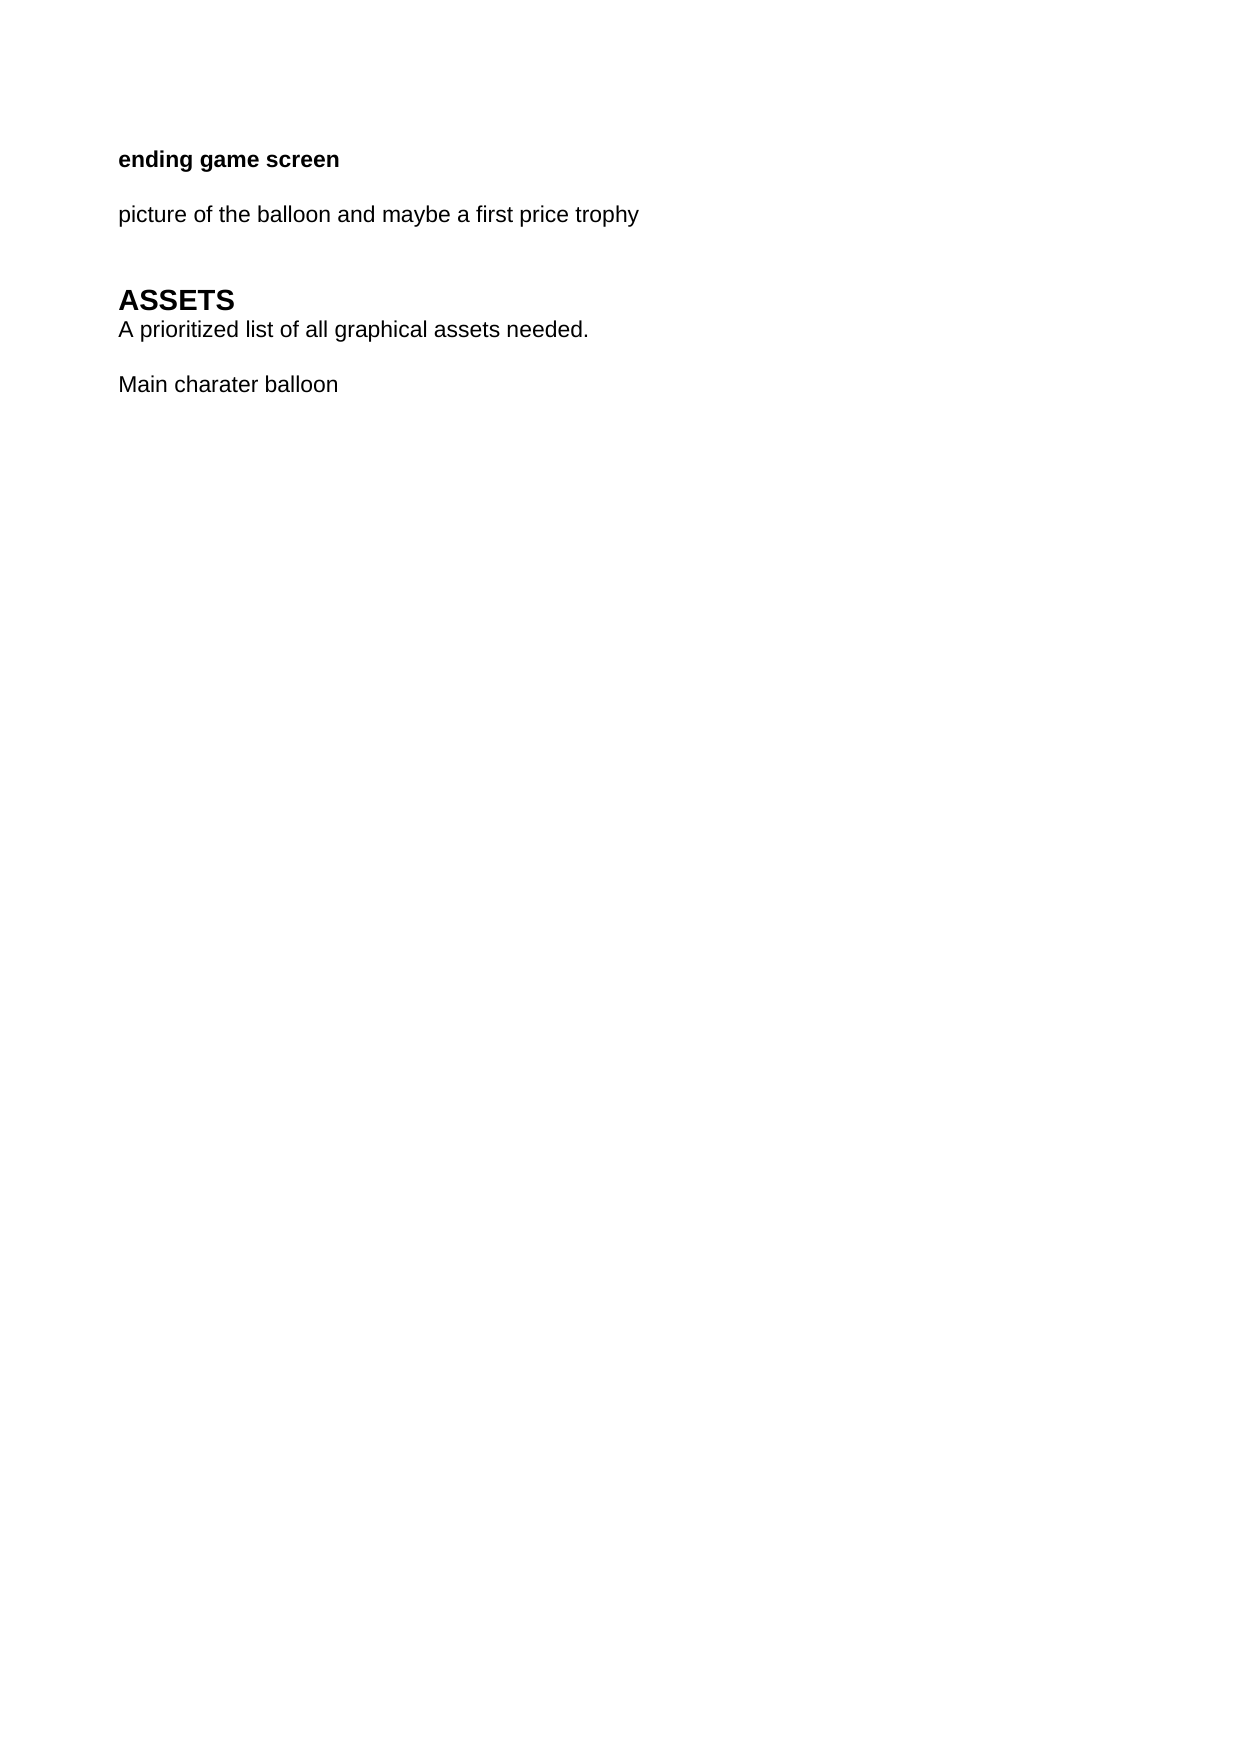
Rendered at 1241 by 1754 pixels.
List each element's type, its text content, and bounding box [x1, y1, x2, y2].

text picture of the balloon and maybe a first price trophy [118, 201, 1122, 227]
text Main charater balloon [118, 371, 1122, 397]
text ending game screen [118, 146, 1122, 172]
text A prioritized list of all graphical assets needed. [118, 316, 1122, 343]
text ASSETS [118, 283, 1122, 316]
